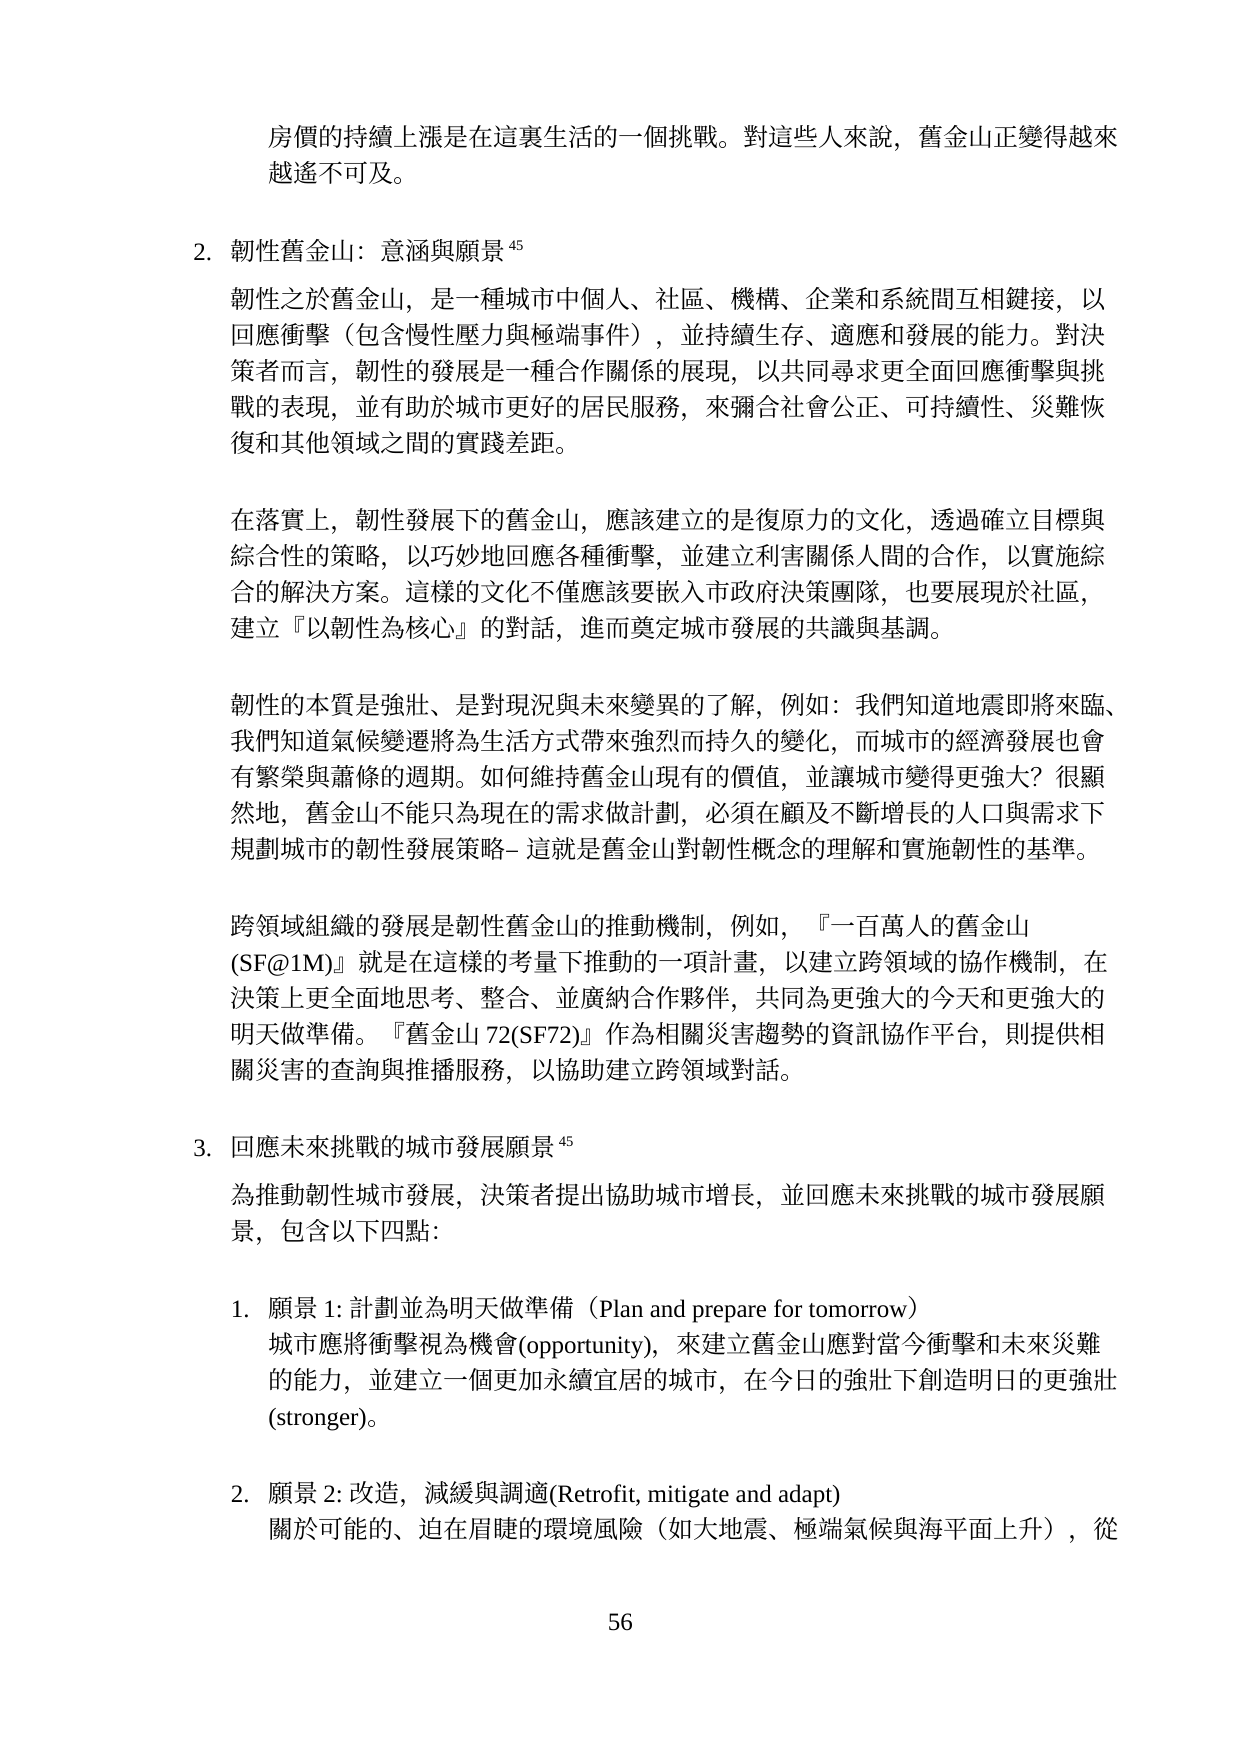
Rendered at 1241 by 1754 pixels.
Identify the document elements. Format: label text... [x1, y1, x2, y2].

list 在落實上，韌性發展下的舊金山，應該建立的是復原力的文化，透過確立目標與綜合性的策略，以巧妙地回應各種衝擊，並建立利害關係人間的合作，以實施綜合的解決方案。這樣的文化不僅應該要嵌入市政府決策團隊，也要展現於社區，建立『以韌性為核心』的對話，進而奠定城市發展的共識與基調。 [193, 501, 1122, 673]
list 韌性之於舊金山，是一種城市中個人、社區、機構、企業和系統間互相鍵接，以回應衝擊（包含慢性壓力與極端事件），並持續生存、適應和發展的能力。對決策者而言，韌性的發展是一種合作關係的展現，以共同尋求更全面回應衝擊與挑戰的表現，並有助於城市更好的居民服務，來彌合社會公正、可持續性、災難恢復和其他領域之間的實踐差距。 [193, 280, 1122, 488]
list 韌性舊金山：意涵與願景45 [193, 231, 1122, 267]
list 跨領域組織的發展是韌性舊金山的推動機制，例如，『一百萬人的舊金山(SF@1M)』就是在這樣的考量下推動的一項計畫，以建立跨領域的協作機制，在決策上更全面地思考、整合、並廣納合作夥伴，共同為更強大的今天和更強大的明天做準備。『舊金山72(SF72)』作為相關災害趨勢的資訊協作平台，則提供相關災害的查詢與推播服務，以協助建立跨領域對話。 [193, 907, 1122, 1115]
list 韌性的本質是強壯、是對現況與未來變異的了解，例如：我們知道地震即將來臨、我們知道氣候變遷將為生活方式帶來強烈而持久的變化，而城市的經濟發展也會有繁榮與蕭條的週期。如何維持舊金山現有的價值，並讓城市變得更強大？很顯然地，舊金山不能只為現在的需求做計劃，必須在顧及不斷增長的人口與需求下規劃城市的韌性發展策略– 這就是舊金山對韌性概念的理解和實施韌性的基準。 [193, 686, 1122, 894]
list 願景2: 改造，減緩與調適(Retrofit, mitigate and adapt) 關於可能的、迫在眉睫的環境風險（如大地震、極端氣候與海平面上升），從 [231, 1474, 1122, 1546]
list 為推動韌性城市發展，決策者提出協助城市增長，並回應未來挑戰的城市發展願景，包含以下四點： [193, 1176, 1122, 1277]
list 回應未來挑戰的城市發展願景45 [193, 1127, 1122, 1163]
list 願景1: 計劃並為明天做準備（Plan and prepare for tomorrow） 城市應將衝擊視為機會(opportunity)，來建立舊金山應對當今衝擊和未來災難的能力，並建立一個更加永續宜居的城市，在今日的強壯下創造明日的更強壯(stronger)。 [231, 1289, 1122, 1462]
list 房價的持續上漲是在這裏生活的一個挑戰。對這些人來說，舊金山正變得越來越遙不可及。 [231, 118, 1122, 219]
